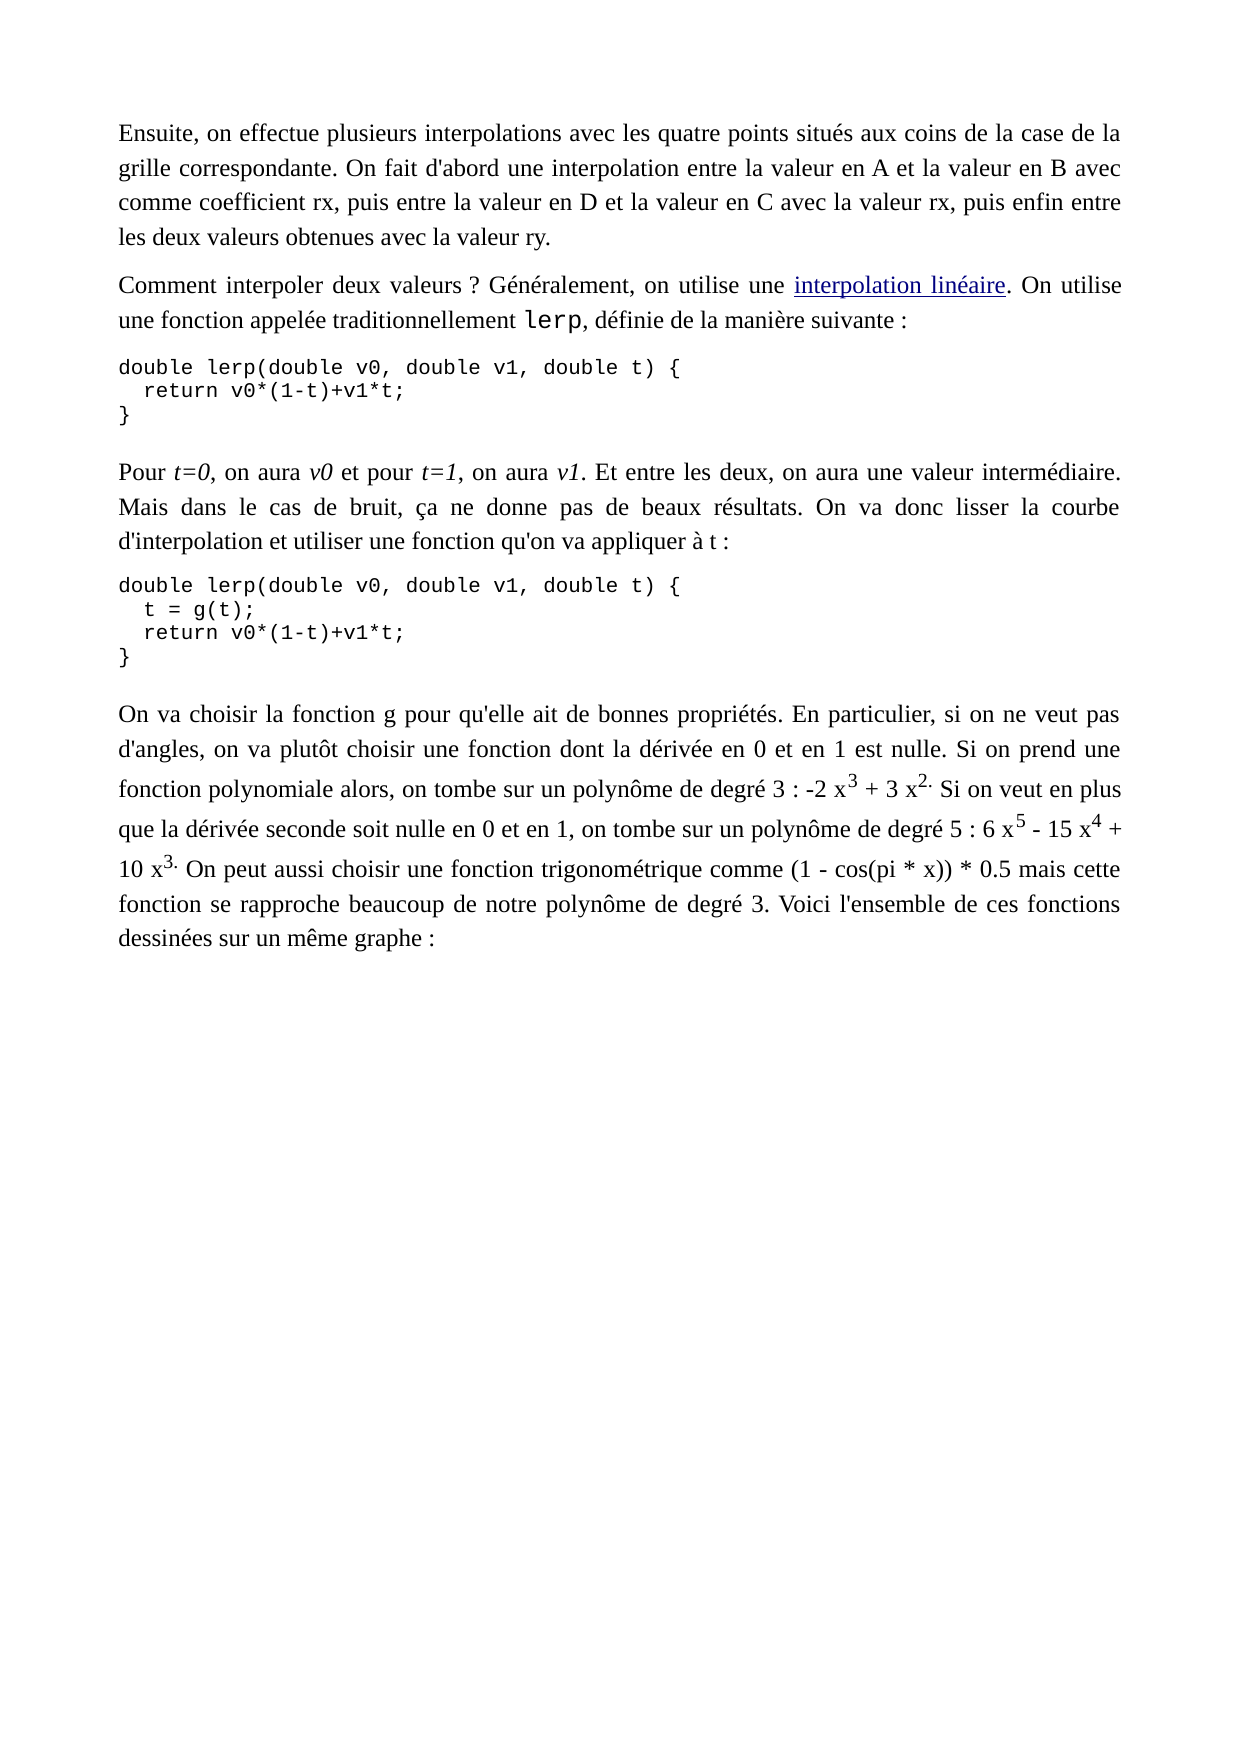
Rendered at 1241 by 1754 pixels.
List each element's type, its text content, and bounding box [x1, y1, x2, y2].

text t = g(t); [118, 599, 1122, 622]
text On va choisir la fonction g pour qu'elle ait de bonnes propriétés. En particulier, si on ne veut pas d'angles, on va plutôt choisir une fonction dont la dérivée en 0 et en 1 est nulle. Si on prend une fonction polynomiale alors, on tombe sur un polynôme de degré 3 : -2 x3 + 3 x2. Si on veut en plus que la dérivée seconde soit nulle en 0 et en 1, on tombe sur un polynôme de degré 5 : 6 x5 - 15 x4 + 10 x3. On peut aussi choisir une fonction trigonométrique comme (1 - cos(pi * x)) * 0.5 mais cette fonction se rapproche beaucoup de notre polynôme de degré 3. Voici l'ensemble de ces fonctions dessinées sur un même graphe : [118, 699, 1122, 952]
text double lerp(double v0, double v1, double t) { [118, 357, 1122, 380]
text Pour t=0, on aura v0 et pour t=1, on aura v1. Et entre les deux, on aura une valeur intermédiaire. Mais dans le cas de bruit, ça ne donne pas de beaux résultats. On va donc lisser la courbe d'interpolation et utiliser une fonction qu'on va appliquer à t : [118, 457, 1122, 555]
text double lerp(double v0, double v1, double t) { [118, 575, 1122, 599]
text } [118, 646, 1122, 670]
text return v0*(1-t)+v1*t; [118, 380, 1122, 404]
text Comment interpoler deux valeurs ? Généralement, on utilise une interpolation linéaire. On utilise une fonction appelée traditionnellement lerp, définie de la manière suivante : [118, 271, 1122, 336]
text } [118, 404, 1122, 428]
text return v0*(1-t)+v1*t; [118, 622, 1122, 646]
text Ensuite, on effectue plusieurs interpolations avec les quatre points situés aux coins de la case de la grille correspondante. On fait d'abord une interpolation entre la valeur en A et la valeur en B avec comme coefficient rx, puis entre la valeur en D et la valeur en C avec la valeur rx, puis enfin entre les deux valeurs obtenues avec la valeur ry. [118, 118, 1122, 250]
